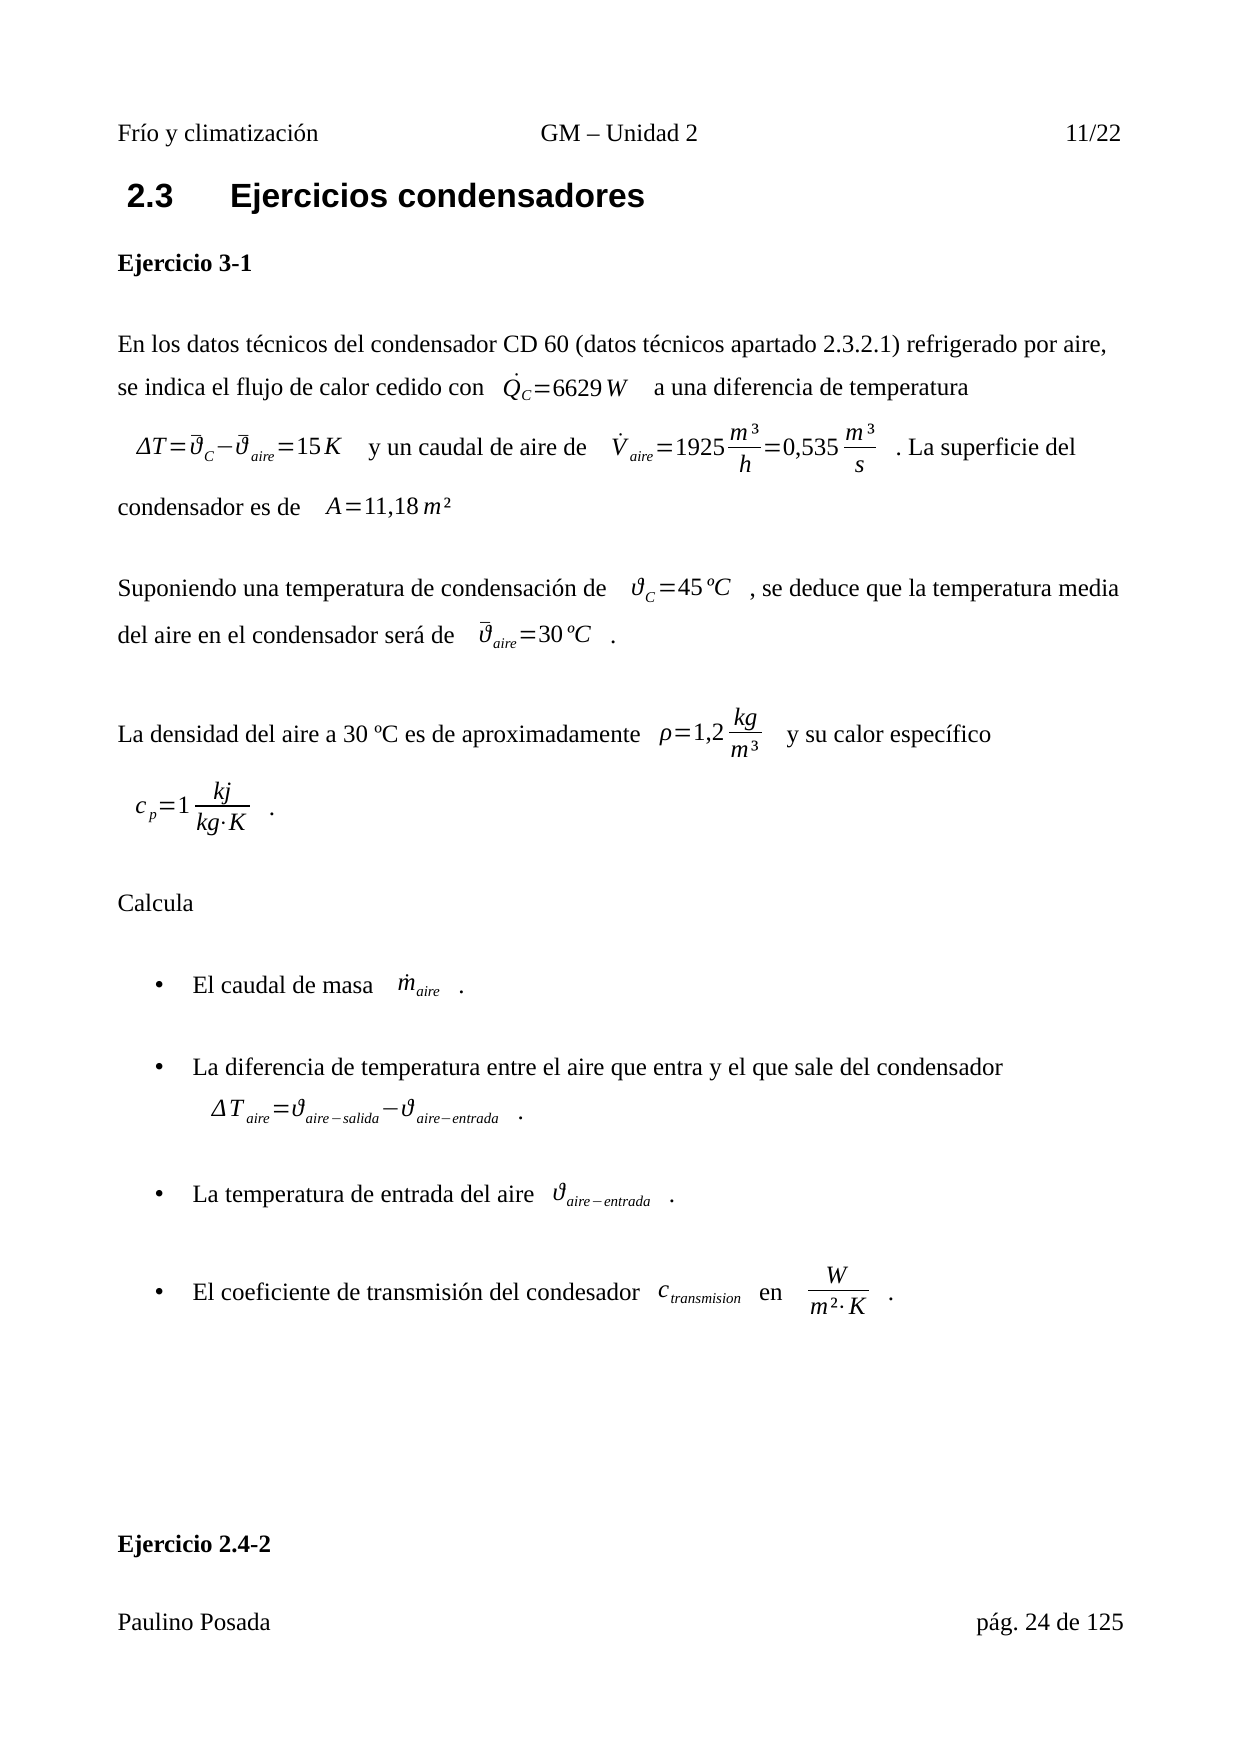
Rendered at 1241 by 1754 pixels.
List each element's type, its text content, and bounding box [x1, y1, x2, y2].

list El coeficiente de transmisión del condesadoren . [155, 1262, 1123, 1321]
list El caudal de masa . [155, 969, 1123, 1000]
list La diferencia de temperatura entre el aire que entra y el que sale del condensador. [155, 1052, 1123, 1126]
text La densidad del aire a 30 ºC es de aproximadamente y su calor específico . [117, 704, 1123, 836]
text En los datos técnicos del condensador CD 60 (datos técnicos apartado 2.3.2.1) refrigerado por aire, se indica el flujo de calor cedido con a una diferencia de temperatura y un caudal de aire de . La superficie del condensador es de [117, 329, 1123, 521]
text Calcula [117, 888, 1123, 917]
text Ejercicio 2.4-2 [117, 1529, 1123, 1558]
subtitle Ejercicios condensadores [117, 176, 1123, 215]
text Ejercicio 3-1 [117, 248, 1123, 277]
list La temperatura de entrada del aire. [155, 1178, 1123, 1210]
text Suponiendo una temperatura de condensación de , se deduce que la temperatura media del aire en el condensador será de . [117, 573, 1123, 652]
